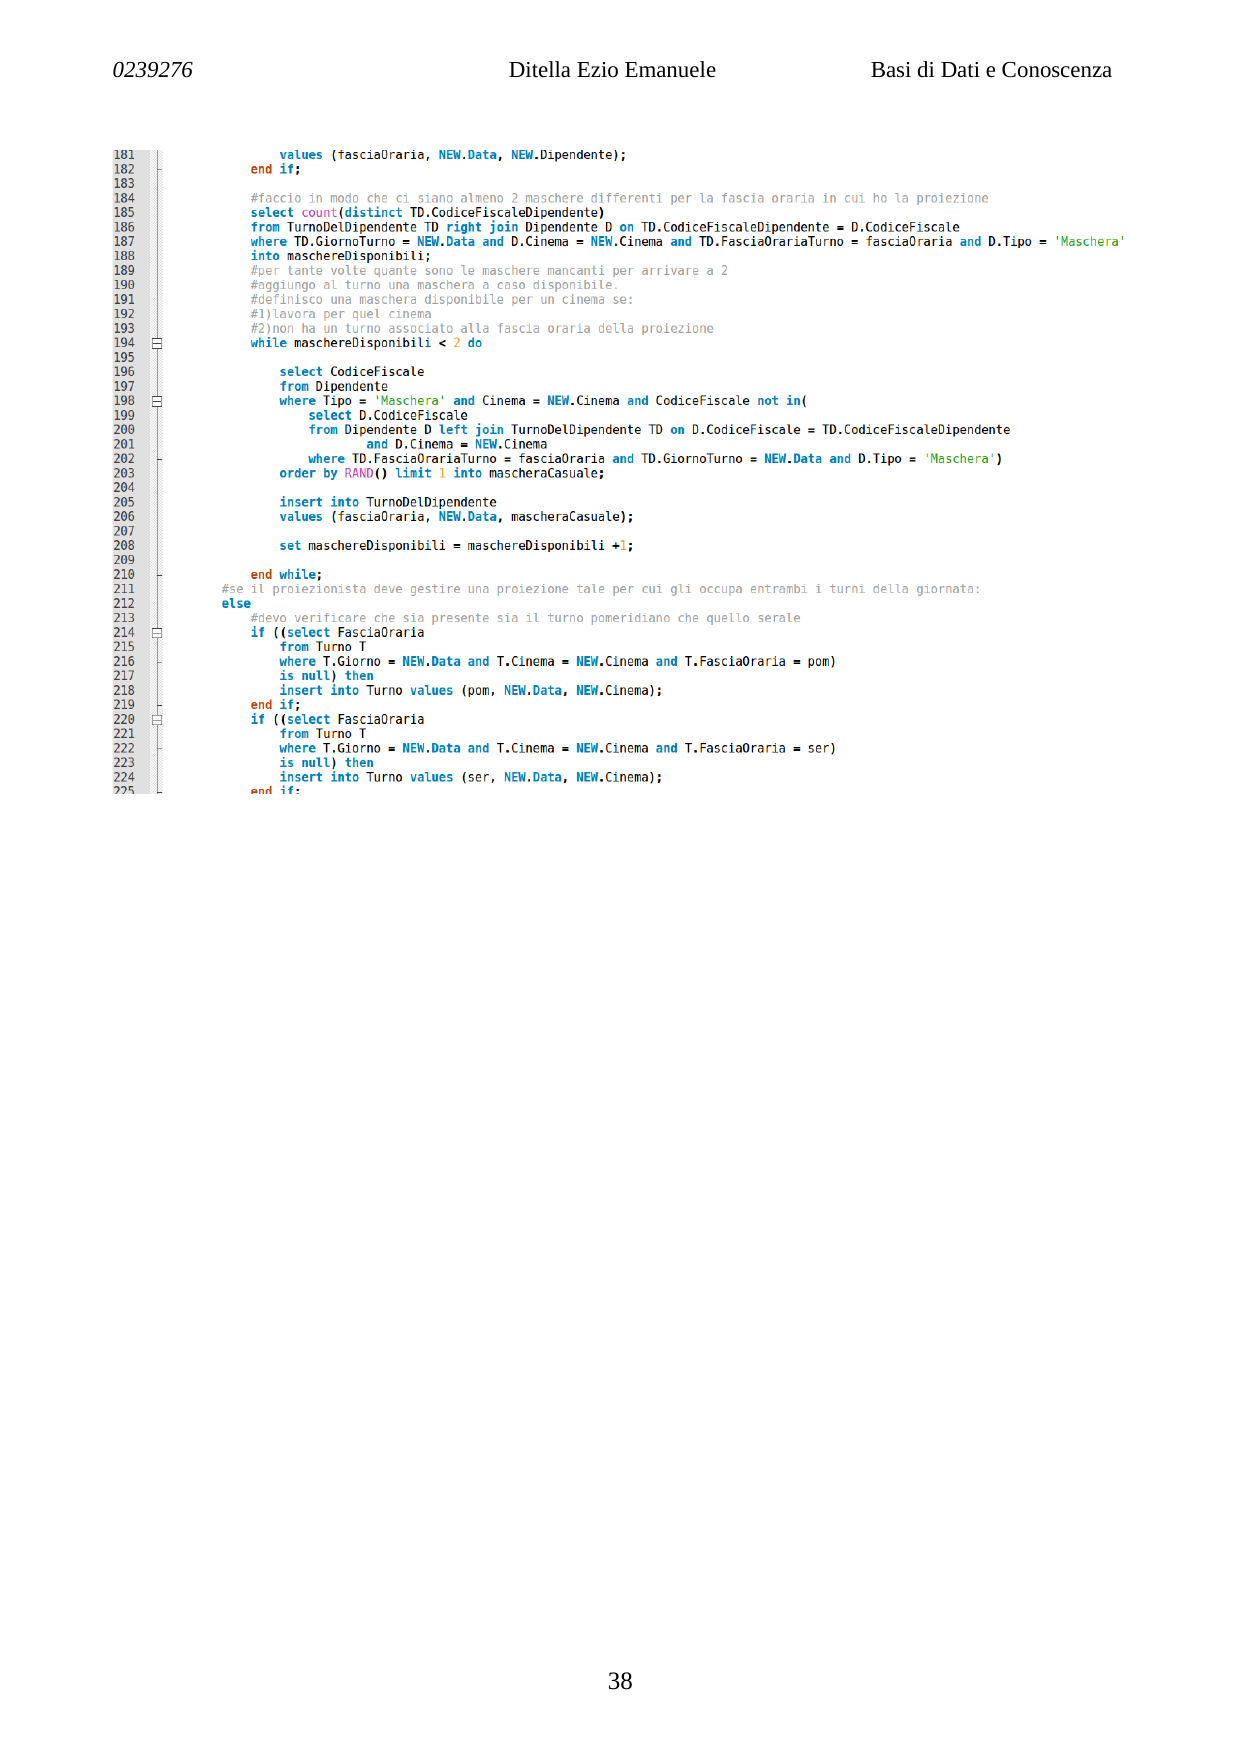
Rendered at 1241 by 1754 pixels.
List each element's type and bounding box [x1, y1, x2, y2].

picture [112, 150, 1128, 794]
